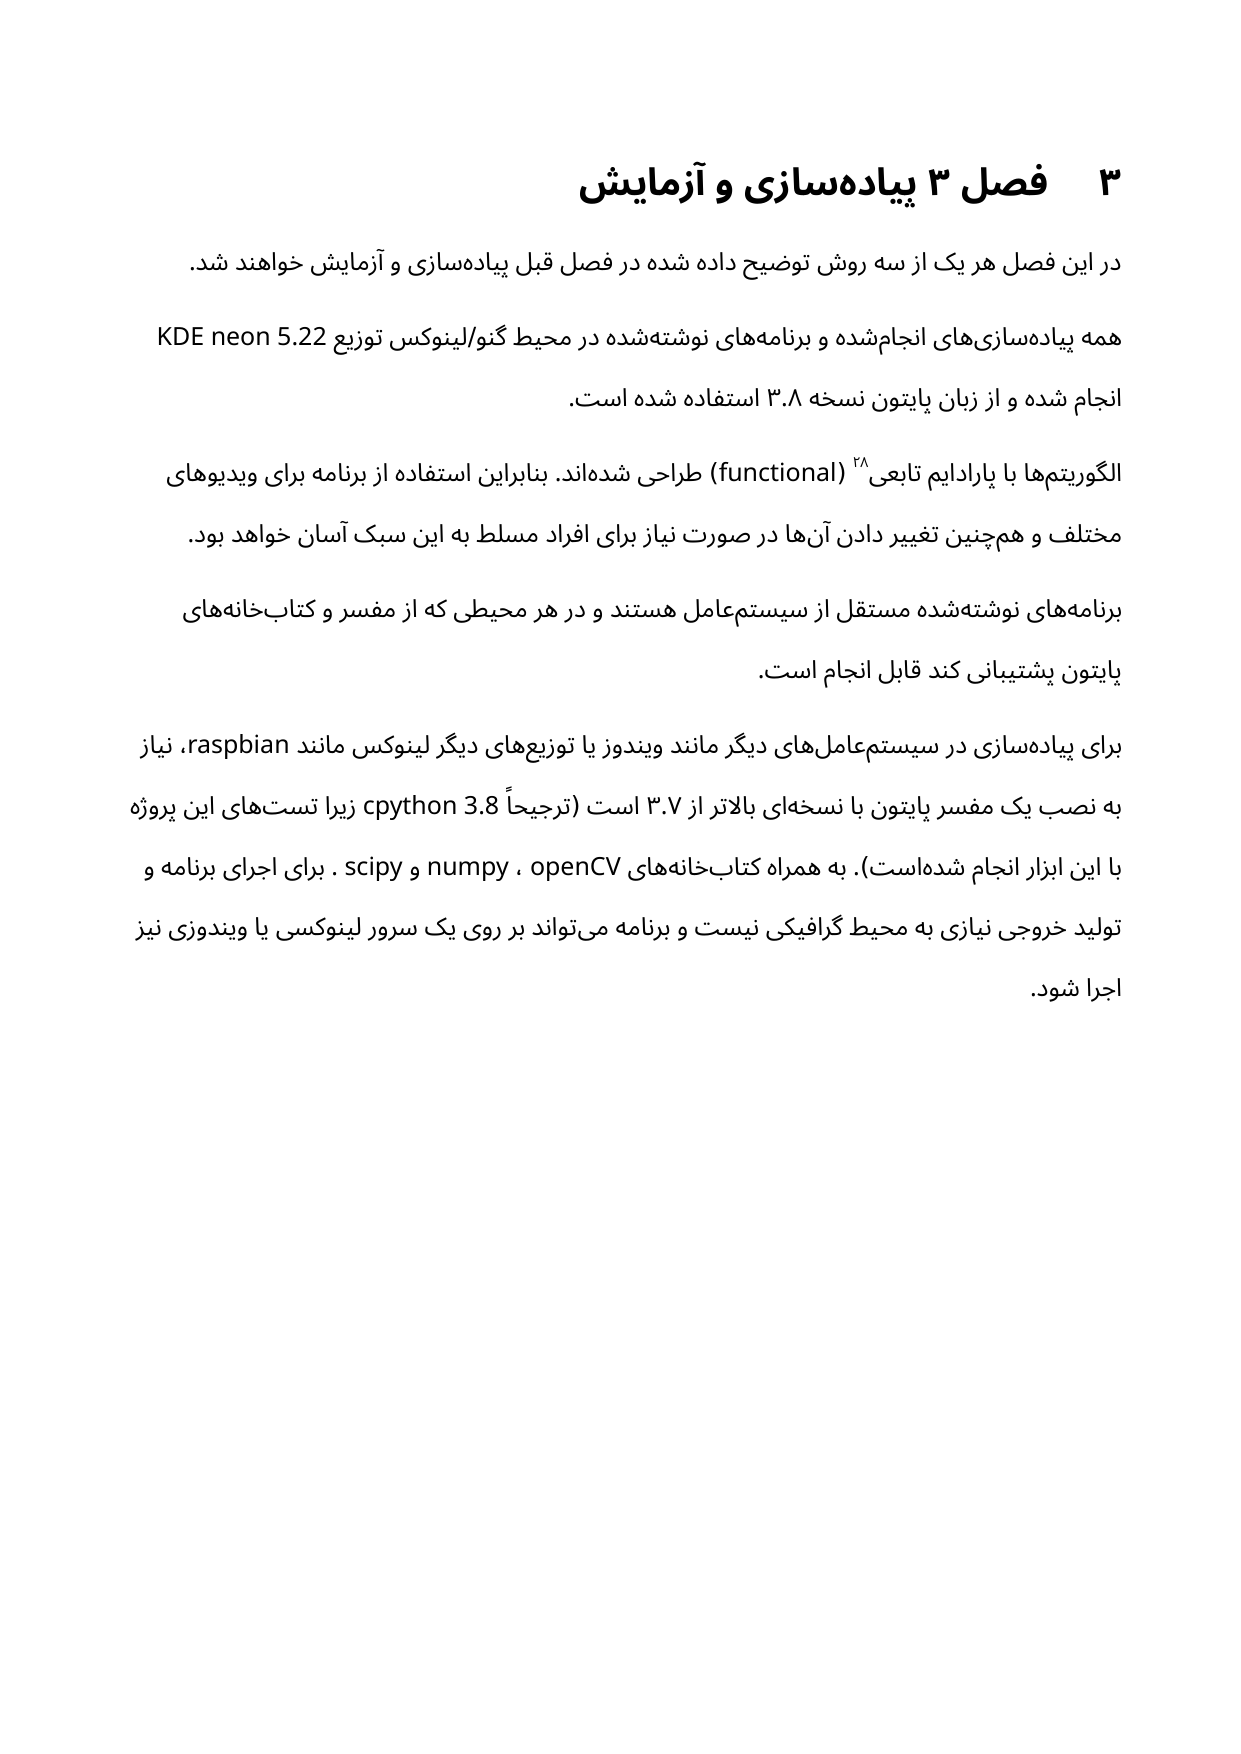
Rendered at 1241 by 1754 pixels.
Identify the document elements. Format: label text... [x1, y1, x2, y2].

text برنامه‌های نوشته‌شده مستقل از سیستم‌عامل هستند و در هر محیطی که از مفسر و کتاب‌خانه‌های پایتون پشتیبانی کند قابل انجام است. [118, 583, 1122, 697]
subtitle فصل ۳ پیاده‌سازی و آزمایش [118, 143, 1122, 223]
text همه پیاده‌سازی‌های انجام‌شده و برنامه‌های نوشته‌شده در محیط گنو/لینوکس توزیع KDE neon 5.22 انجام شده و از زبان پایتون نسخه ۳.۸ استفاده شده است. [118, 311, 1122, 424]
text الگوریتم‌ها با پارادایم تابعی (functional) طراحی شده‌اند. بنابراین استفاده از برنامه برای ویدیوهای مختلف و هم‌چنین تغییر دادن آن‌ها در صورت نیاز برای افراد مسلط به این سبک آسان خواهد بود. [118, 447, 1122, 561]
text برای پیاده‌سازی در سیستم‌عامل‌های دیگر مانند ویندوز یا توزیع‌های دیگر لینوکس مانند raspbian، نیاز به نصب یک مفسر پایتون با نسخه‌ای بالاتر از ۳.۷ است (ترجیحاً cpython 3.8 زیرا تست‌های این پروژه با این ابزار انجام شده‌است). به همراه کتاب‌خانه‌های numpy ، openCV و scipy . برای اجرای برنامه و تولید خروجی نیازی به محیط گرافیکی نیست و برنامه می‌تواند بر روی یک سرور لینوکسی یا ویندوزی نیز اجرا شود. [118, 719, 1122, 1015]
text در این فصل هر یک از سه روش توضیح داده شده در فصل قبل پیاده‌سازی و آزمایش خواهند شد. [118, 236, 1122, 288]
